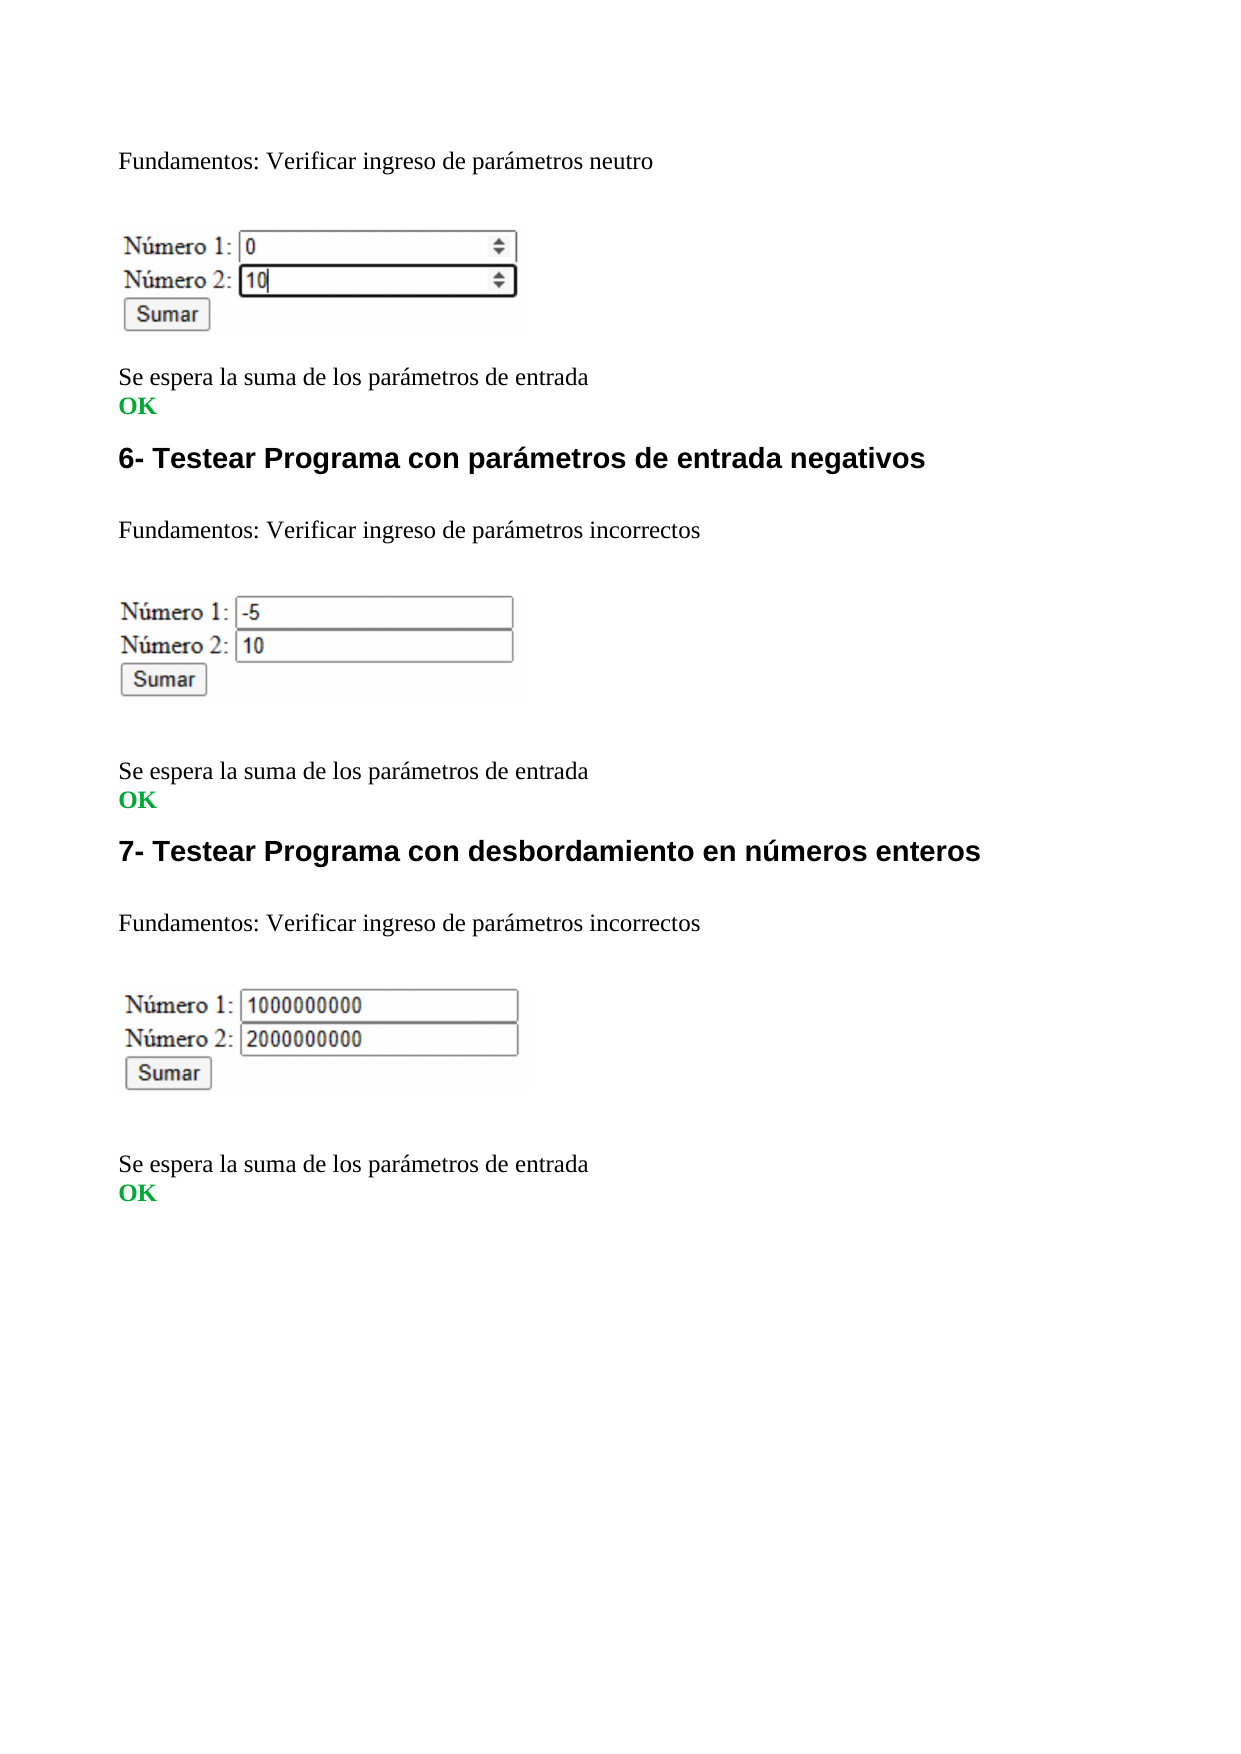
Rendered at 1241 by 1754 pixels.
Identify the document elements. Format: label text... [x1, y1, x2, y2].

text Fundamentos: Verificar ingreso de parámetros incorrectos [118, 515, 1122, 543]
text Se espera la suma de los parámetros de entrada [118, 1149, 1122, 1178]
text Se espera la suma de los parámetros de entrada [118, 756, 1122, 785]
text Fundamentos: Verificar ingreso de parámetros incorrectos [118, 908, 1122, 937]
text 7- Testear Programa con desbordamiento en números enteros [118, 834, 1122, 868]
text Se espera la suma de los parámetros de entrada [118, 362, 1122, 391]
text OK [118, 785, 1122, 813]
text OK [118, 391, 1122, 420]
text 6- Testear Programa con parámetros de entrada negativos [118, 441, 1122, 474]
text OK [118, 1178, 1122, 1207]
text Fundamentos: Verificar ingreso de parámetros neutro [118, 146, 1122, 175]
